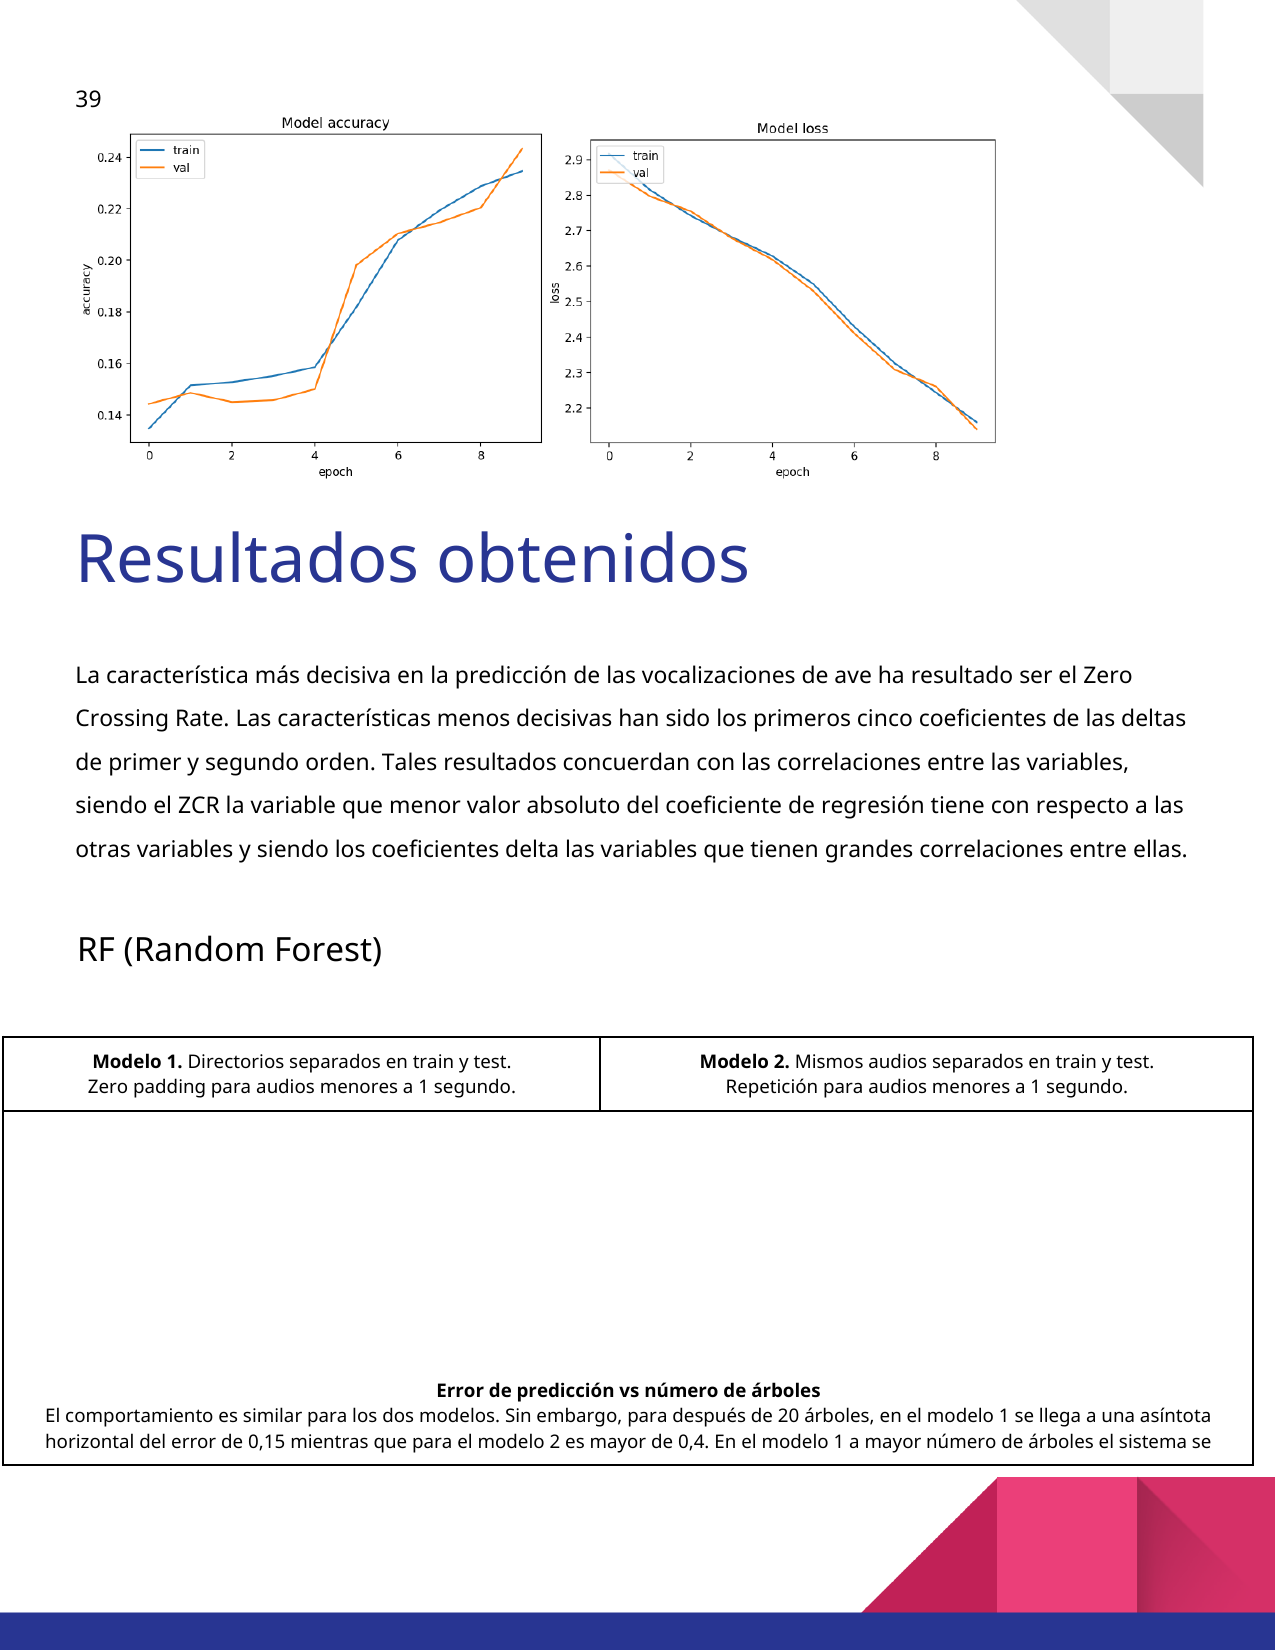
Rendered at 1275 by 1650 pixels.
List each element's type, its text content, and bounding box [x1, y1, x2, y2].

table_cell Error de predicción vs número de árboles El comportamiento es similar para los dos modelos. Sin embargo, para después de 20 árboles, en el modelo 1 se llega a una asíntota horizontal del error de 0,15 mientras que para el modelo 2 es mayor de 0,4. En el modelo 1 a mayor número de árboles el sistema se [4, 1112, 1252, 1464]
table_header Modelo 2. Mismos audios separados en train y test. Repetición para audios menores a 1 segundo. [601, 1038, 1252, 1109]
picture [75, 114, 1003, 479]
picture [0, 1475, 1275, 1650]
text Resultados obtenidos [75, 512, 1198, 602]
picture [1015, 0, 1204, 188]
subtitle RF (Random Forest) [77, 926, 1198, 971]
text La característica más decisiva en la predicción de las vocalizaciones de ave ha resultado ser el Zero Crossing Rate. Las características menos decisivas han sido los primeros cinco coeficientes de las deltas de primer y segundo orden. Tales resultados concuerdan con las correlaciones entre las variables, siendo el ZCR la variable que menor valor absoluto del coeficiente de regresión tiene con respecto a las otras variables y siendo los coeficientes delta las variables que tienen grandes correlaciones entre ellas. [75, 659, 1198, 864]
table_header Modelo 1. Directorios separados en train y test. Zero padding para audios menores a 1 segundo. [4, 1038, 599, 1109]
